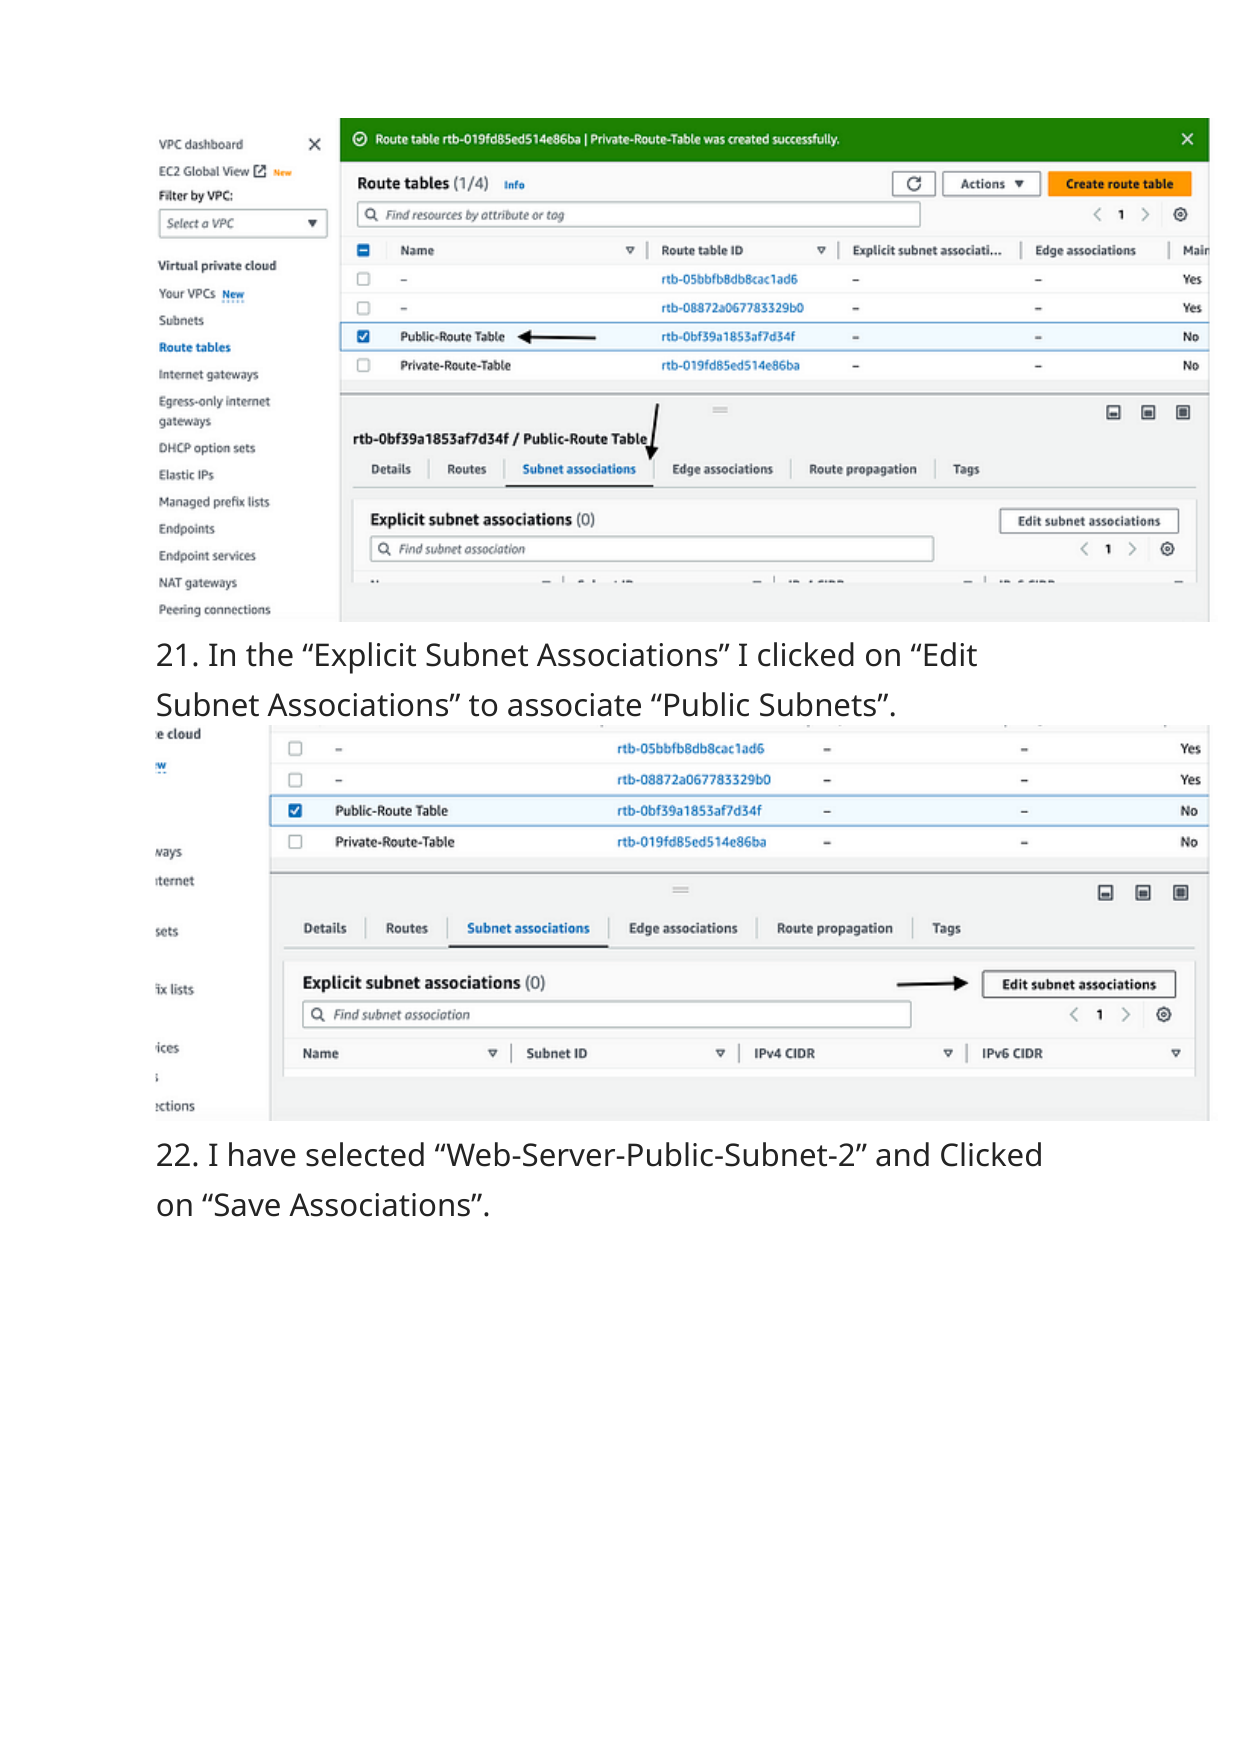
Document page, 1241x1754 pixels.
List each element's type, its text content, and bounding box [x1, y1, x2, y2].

picture [155, 118, 1219, 622]
text 22. I have selected “Web-Server-Public-Subnet-2” and Clicked on “Save Associations”. [156, 1125, 1084, 1225]
picture [155, 725, 1219, 1121]
text 21. In the “Explicit Subnet Associations” I clicked on “Edit Subnet Associations” to associate “Public Subnets”. [156, 626, 1084, 725]
